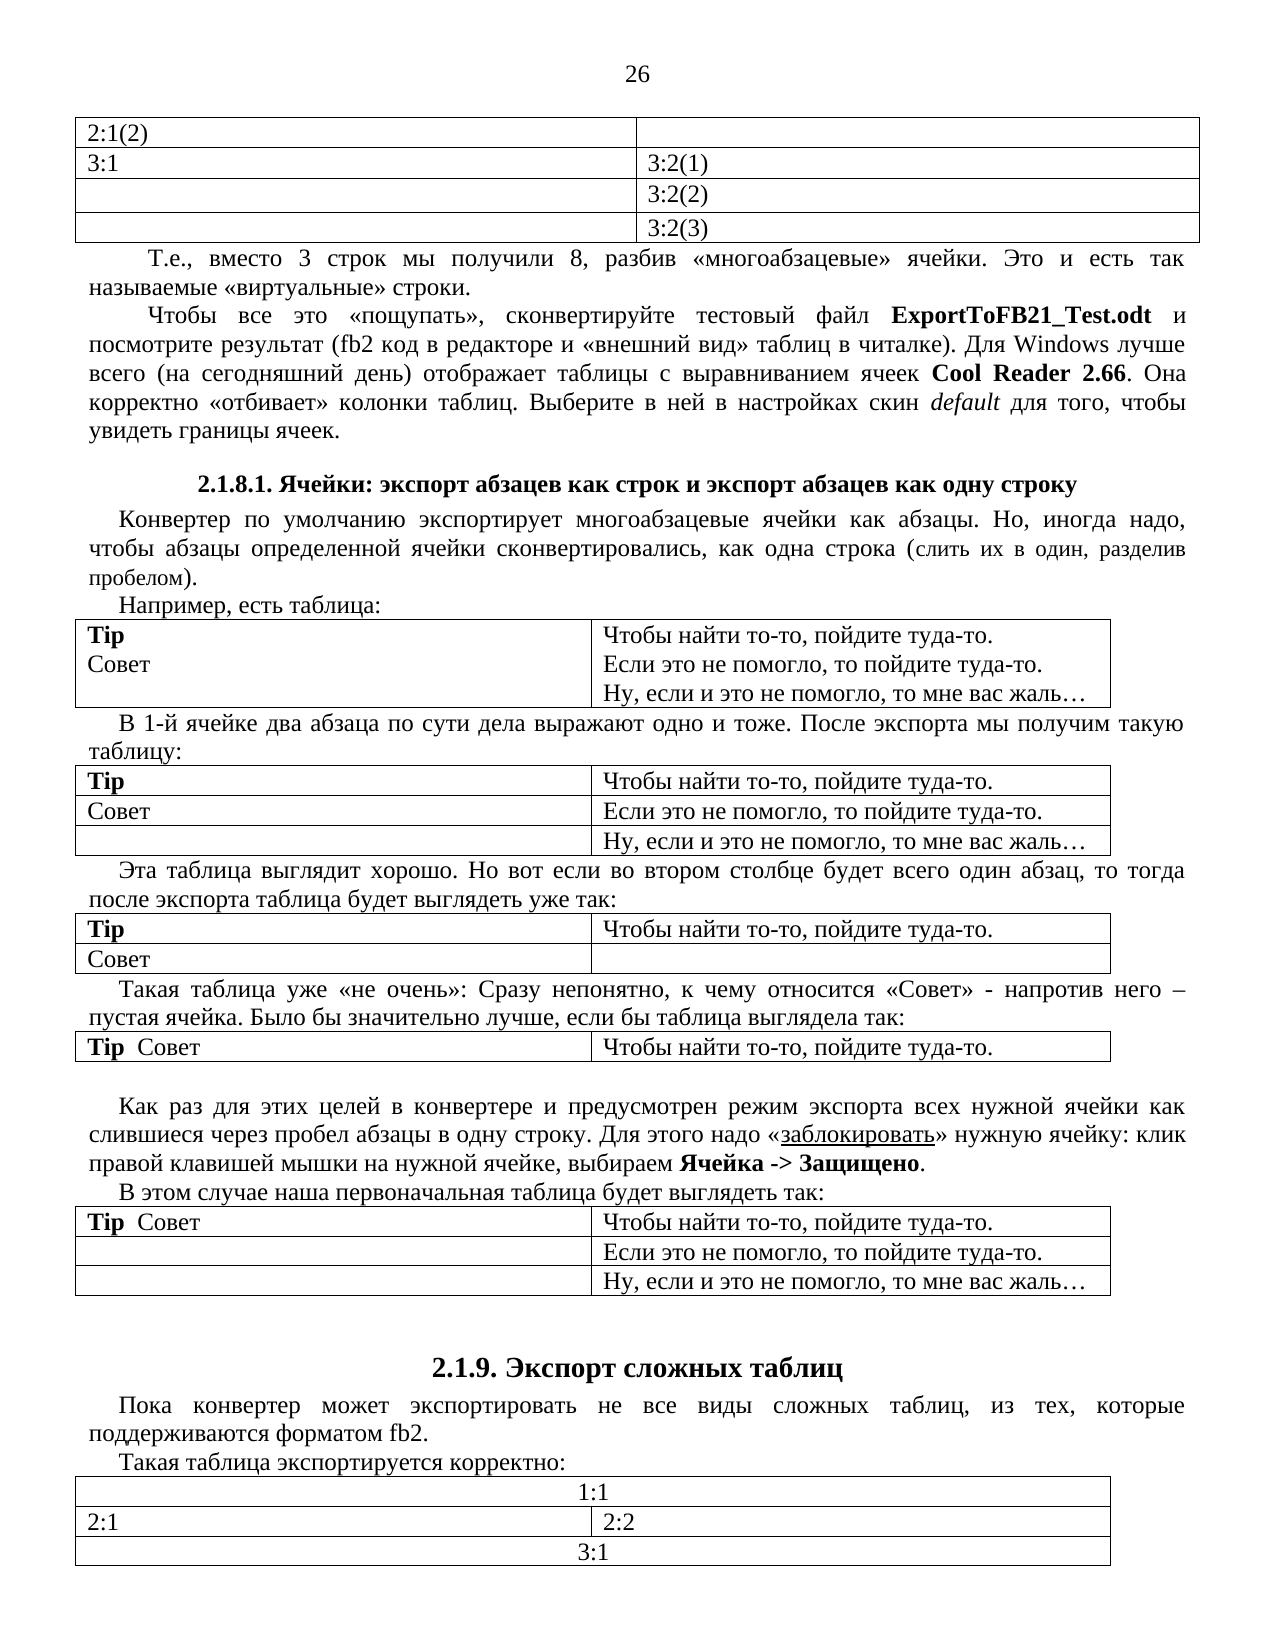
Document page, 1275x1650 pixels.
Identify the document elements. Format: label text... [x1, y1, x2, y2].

table_cell 3:1 [76, 1537, 1110, 1565]
text Эта таблица выглядит хорошо. Но вот если во втором столбце будет всего один абзац, то тогда после экспорта таблица будет выглядеть уже так: [89, 856, 1186, 913]
table_cell 3:1 [76, 148, 636, 178]
table_cell Совет [76, 944, 591, 973]
table_cell 3:2(3) [637, 213, 1199, 242]
table_cell [592, 944, 1110, 973]
table_header Tip Совет [76, 1032, 591, 1061]
table_cell Ну, если и это не помогло, то мне вас жаль… [592, 826, 1110, 854]
text Чтобы все это «пощупать», сконвертируйте тестовый файл ExportToFB21_Test.odt и посмотрите результат (fb2 код в редакторе и «внешний вид» таблиц в читалке). Для Windows лучше всего (на сегодняшний день) отображает таблицы с выравниванием ячеек Cool Reader 2.66. Она корректно «отбивает» колонки таблиц. Выберите в ней в настройках скин default для того, чтобы увидеть границы ячеек. [89, 301, 1186, 444]
subtitle 2.1.8.1. Ячейки: экспорт абзацев как строк и экспорт абзацев как одну строку [89, 469, 1186, 498]
table_header Tip Совет [76, 620, 591, 707]
text В этом случае наша первоначальная таблица будет выглядеть так: [89, 1177, 1186, 1206]
text Такая таблица экспортируется корректно: [89, 1447, 1186, 1476]
table_cell 3:2(1) [637, 148, 1199, 178]
table_cell [76, 1266, 591, 1295]
table_cell [76, 1237, 591, 1265]
table_cell 3:2(2) [637, 179, 1199, 212]
table_cell [76, 826, 591, 854]
table_cell 2:1 [76, 1507, 591, 1536]
table_header Чтобы найти то-то, пойдите туда-то. [592, 1207, 1110, 1236]
text Пока конвертер может экспортировать не все виды сложных таблиц, из тех, которые поддерживаются форматом fb2. [89, 1390, 1186, 1447]
text Например, есть таблица: [89, 591, 1186, 619]
text Конвертер по умолчанию экспортирует многоабзацевые ячейки как абзацы. Но, иногда надо, чтобы абзацы определенной ячейки сконвертировались, как одна строка (слить их в один, разделив пробелом). [89, 504, 1186, 591]
table_cell Если это не помогло, то пойдите туда-то. [592, 796, 1110, 825]
text Такая таблица уже «не очень»: Сразу непонятно, к чему относится «Совет» - напротив него – пустая ячейка. Было бы значительно лучше, если бы таблица выглядела так: [89, 974, 1186, 1031]
table_cell [76, 213, 636, 242]
table_header 1:1 [76, 1477, 1110, 1506]
subtitle 2.1.9. Экспорт сложных таблиц [89, 1350, 1186, 1383]
table_cell Если это не помогло, то пойдите туда-то. [592, 1237, 1110, 1265]
table_cell 2:1(2) [76, 118, 636, 147]
table_cell [637, 118, 1199, 147]
table_cell 2:2 [592, 1507, 1110, 1536]
text В 1-й ячейке два абзаца по сути дела выражают одно и тоже. После экспорта мы получим такую таблицу: [89, 708, 1186, 765]
text Как раз для этих целей в конвертере и предусмотрен режим экспорта всех нужной ячейки как слившиеся через пробел абзацы в одну строку. Для этого надо «заблокировать» нужную ячейку: клик правой клавишей мышки на нужной ячейке, выбираем Ячейка -> Защищено. [89, 1091, 1186, 1177]
text Т.е., вместо 3 строк мы получили 8, разбив «многоабзацевые» ячейки. Это и есть так называемые «виртуальные» строки. [89, 243, 1186, 301]
table_header Чтобы найти то-то, пойдите туда-то. [592, 1032, 1110, 1061]
table_header Tip Совет [76, 1207, 591, 1236]
table_header Tip [76, 766, 591, 795]
table_cell [76, 179, 636, 212]
table_header Чтобы найти то-то, пойдите туда-то. Если это не помогло, то пойдите туда-то. Ну, если и это не помогло, то мне вас жаль… [592, 620, 1110, 707]
table_cell Совет [76, 796, 591, 825]
table_cell Ну, если и это не помогло, то мне вас жаль… [592, 1266, 1110, 1295]
table_header Чтобы найти то-то, пойдите туда-то. [592, 766, 1110, 795]
table_header Tip [76, 914, 591, 943]
table_header Чтобы найти то-то, пойдите туда-то. [592, 914, 1110, 943]
